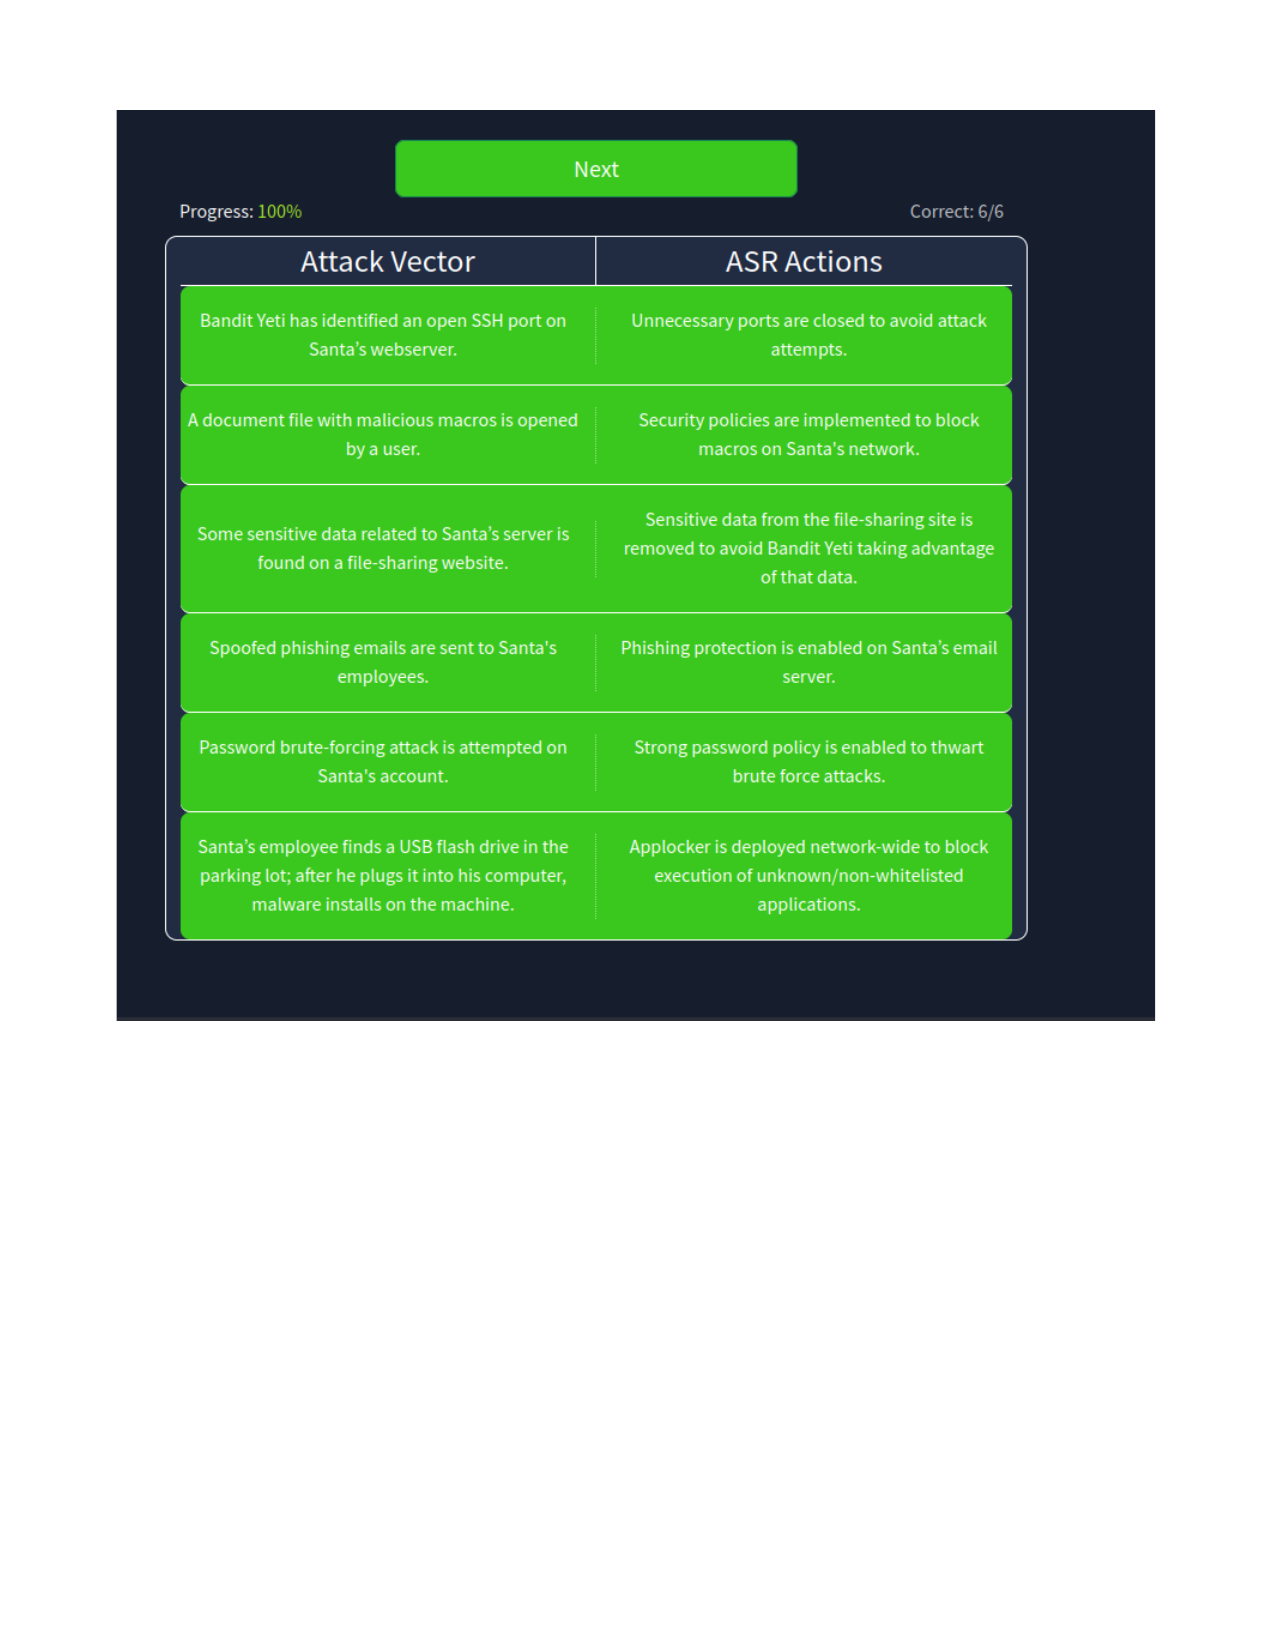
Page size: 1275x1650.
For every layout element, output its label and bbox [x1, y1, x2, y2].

picture [116, 110, 1156, 1021]
